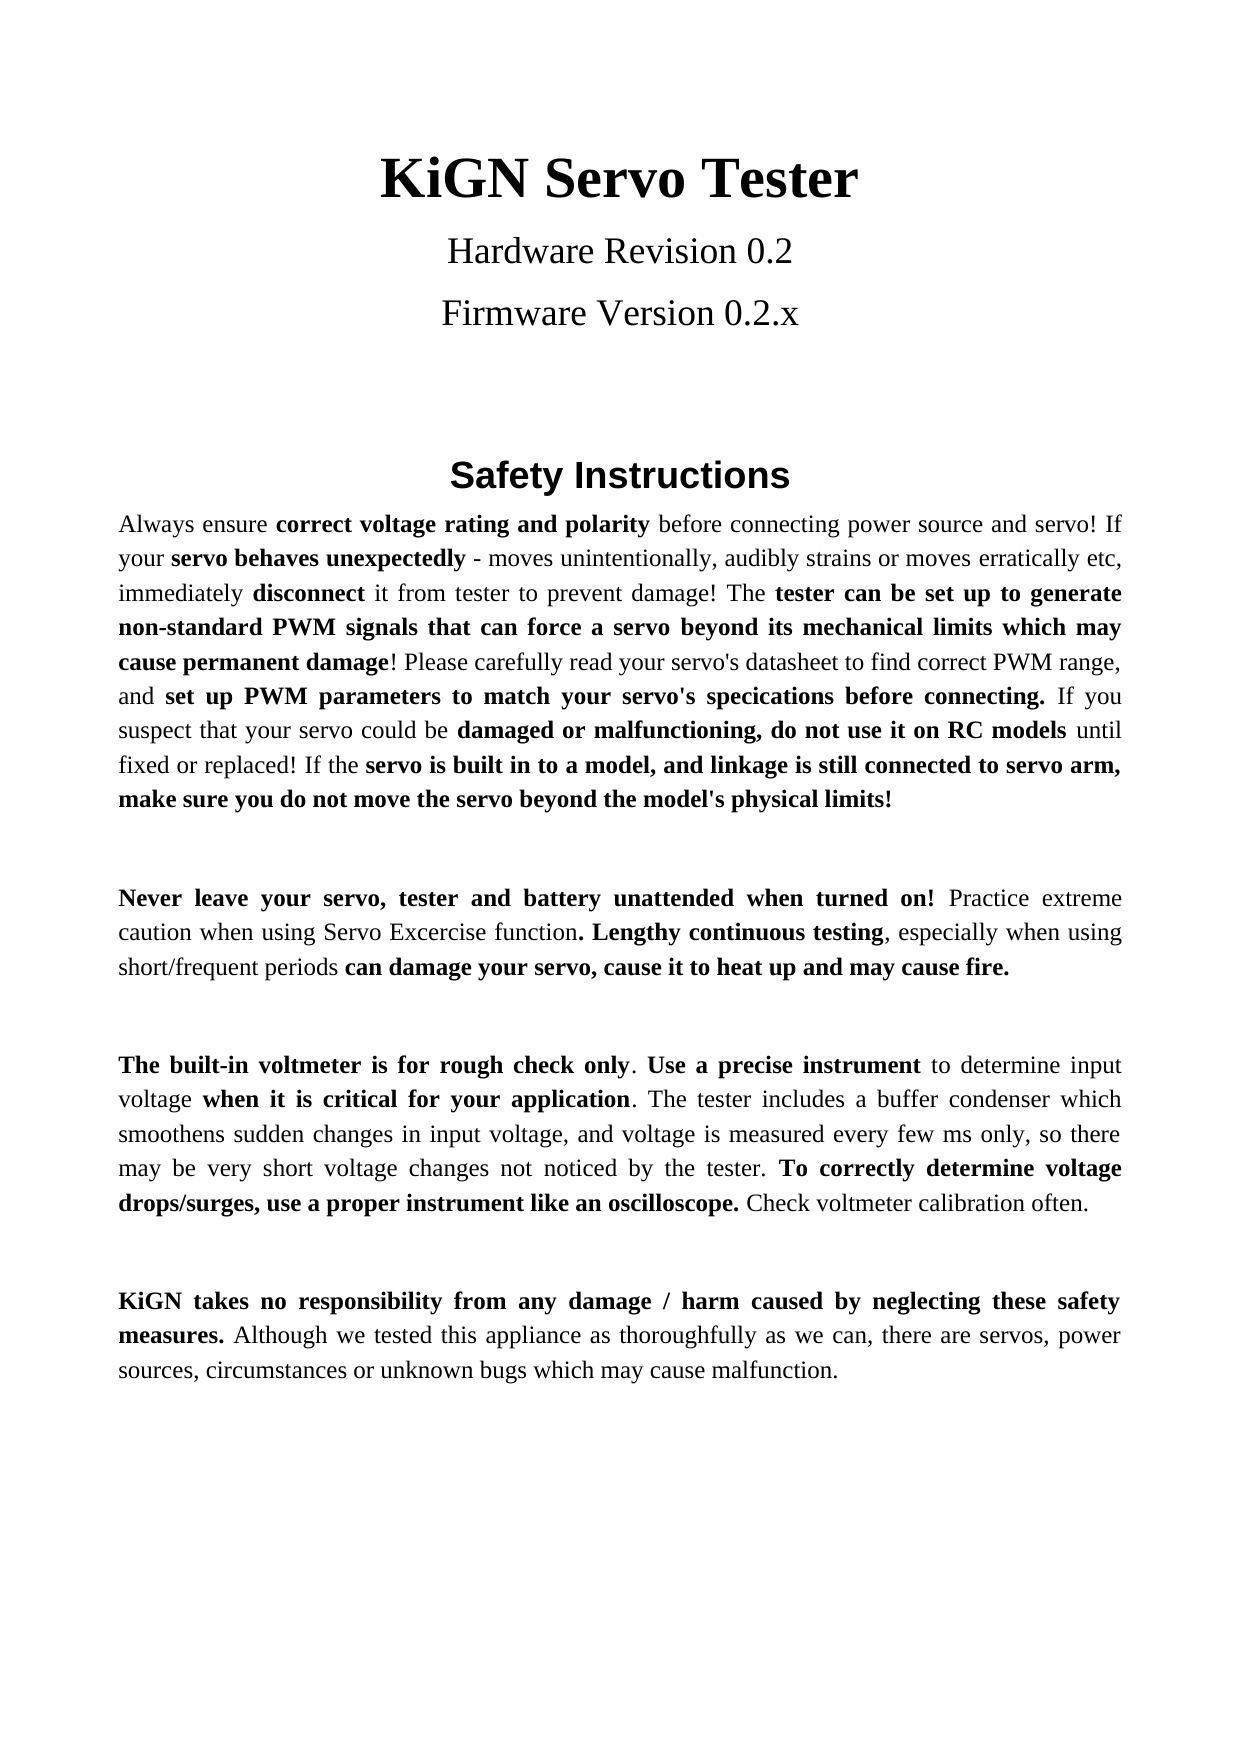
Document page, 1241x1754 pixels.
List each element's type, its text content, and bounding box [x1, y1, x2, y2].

text The built-in voltmeter is for rough check only. Use a precise instrument to determine input voltage when it is critical for your application. The tester includes a buffer condenser which smoothens sudden changes in input voltage, and voltage is measured every few ms only, so there may be very short voltage changes not noticed by the tester. To correctly determine voltage drops/surges, use a proper instrument like an oscilloscope. Check voltmeter calibration often. [118, 1050, 1122, 1216]
subtitle Safety Instructions [118, 453, 1122, 496]
text Never leave your servo, tester and battery unattended when turned on! Practice extreme caution when using Servo Excercise function. Lengthy continuous testing, especially when using short/frequent periods can damage your servo, cause it to heat up and may cause fire. [118, 883, 1122, 980]
subtitle Firmware Version 0.2.x [118, 291, 1122, 334]
title KiGN Servo Tester [118, 143, 1122, 210]
text Always ensure correct voltage rating and polarity before connecting power source and servo! If your servo behaves unexpectedly - moves unintentionally, audibly strains or moves erratically etc, immediately disconnect it from tester to prevent damage! The tester can be set up to generate non-standard PWM signals that can force a servo beyond its mechanical limits which may cause permanent damage! Please carefully read your servo's datasheet to find correct PWM range, and set up PWM parameters to match your servo's specications before connecting. If you suspect that your servo could be damaged or malfunctioning, do not use it on RC models until fixed or replaced! If the servo is built in to a model, and linkage is still connected to servo arm, make sure you do not move the servo beyond the model's physical limits! [118, 509, 1122, 813]
text KiGN takes no responsibility from any damage / harm caused by neglecting these safety measures. Although we tested this appliance as thoroughfully as we can, there are servos, power sources, circumstances or unknown bugs which may cause malfunction. [118, 1286, 1122, 1383]
subtitle Hardware Revision 0.2 [118, 229, 1122, 272]
